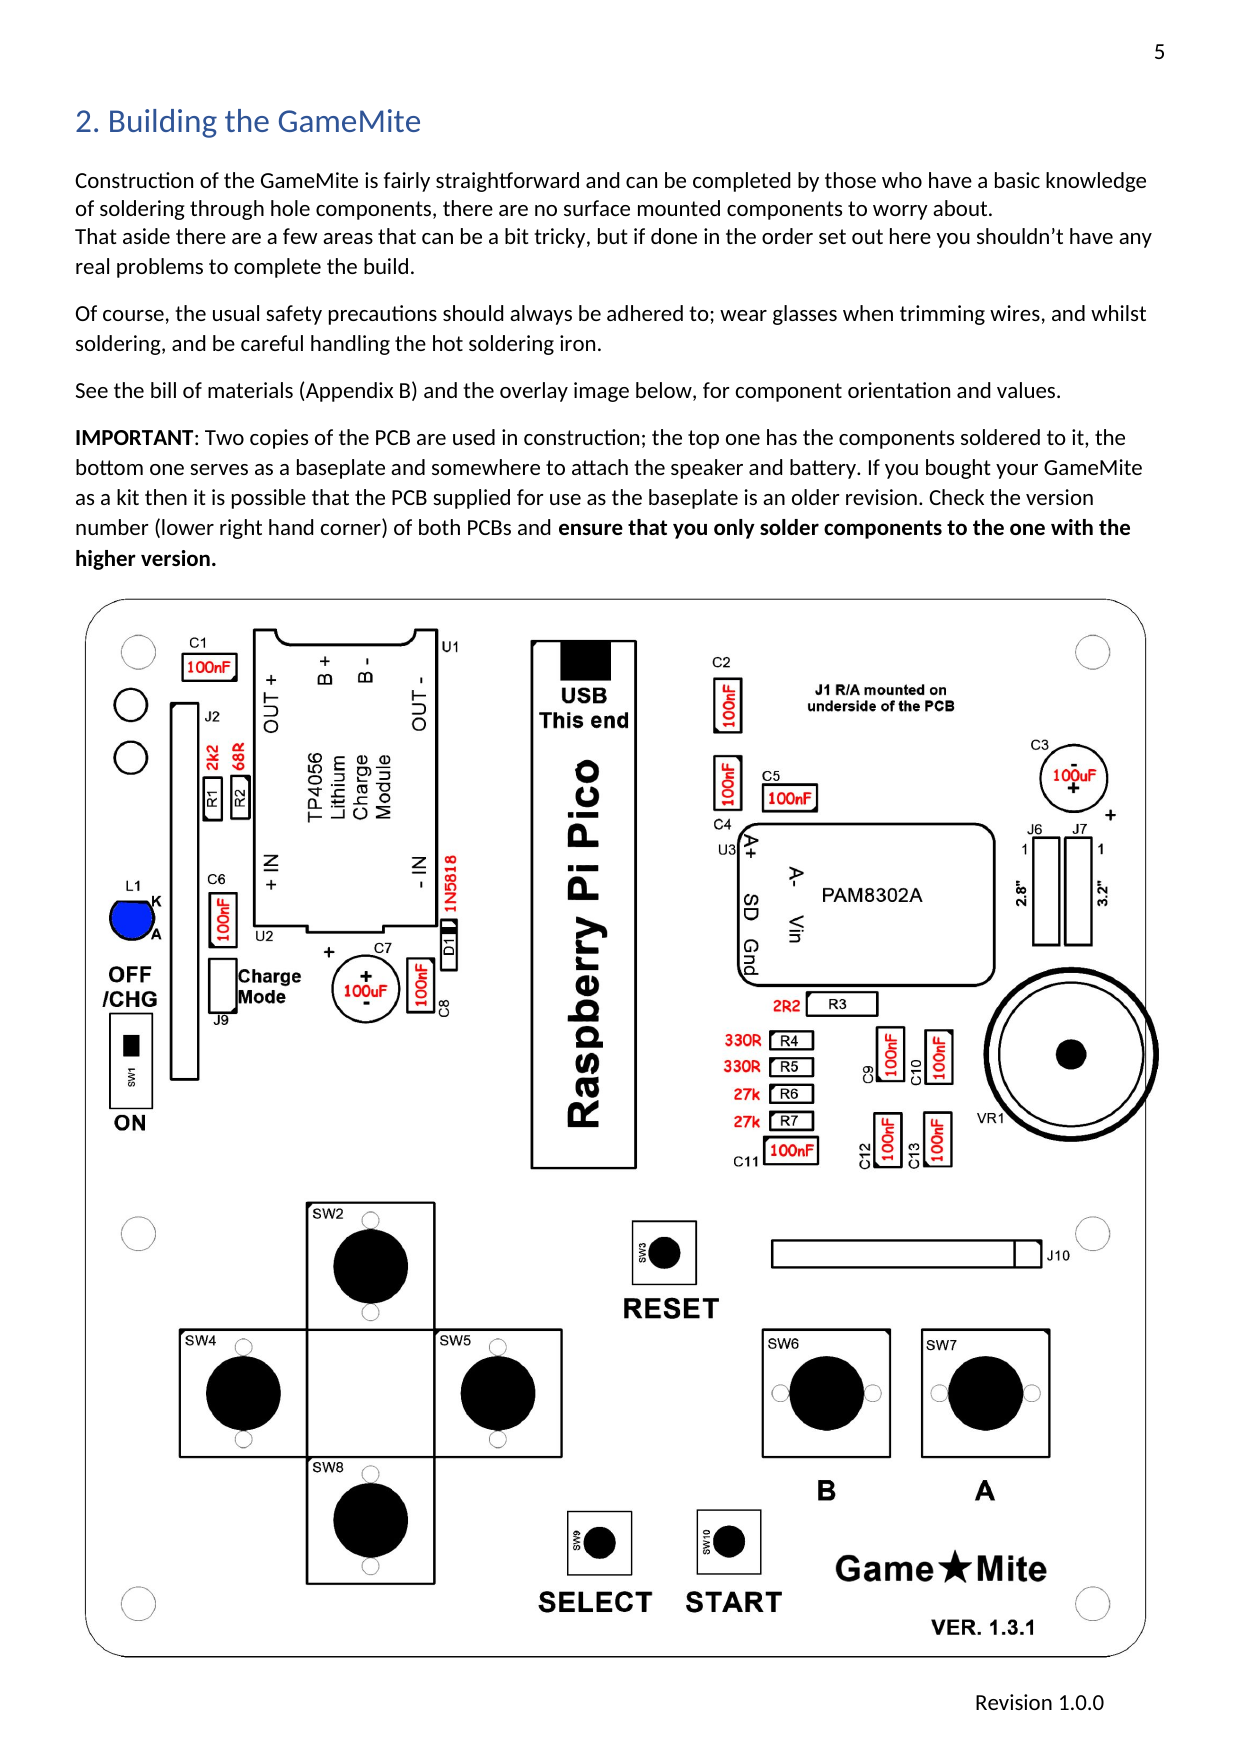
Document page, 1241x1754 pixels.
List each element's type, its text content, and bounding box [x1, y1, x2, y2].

text Construction of the GameMite is fairly straightforward and can be completed by those who have a basic knowledge of soldering through hole components, there are no surface mounted components to worry about. [75, 166, 1165, 222]
text IMPORTANT: Two copies of the PCB are used in construction; the top one has the components soldered to it, the bottom one serves as a baseplate and somewhere to attach the speaker and battery. If you bought your GameMite as a kit then it is possible that the PCB supplied for use as the baseplate is an older revision. Check the version number (lower right hand corner) of both PCBs and ensure that you only solder components to the one with the higher version. [75, 423, 1165, 572]
text Of course, the usual safety precautions should always be adhered to; wear glasses when trimming wires, and whilst soldering, and be careful handling the hot soldering iron. [75, 299, 1165, 357]
text See the bill of materials (Appendix B) and the overlay image below, for component orientation and values. [75, 376, 1165, 404]
subtitle 2. Building the GameMite [75, 100, 1165, 141]
text That aside there are a few areas that can be a bit tricky, but if done in the order set out here you shouldn’t have any real problems to complete the build. [75, 222, 1165, 280]
picture [74, 585, 1165, 1665]
